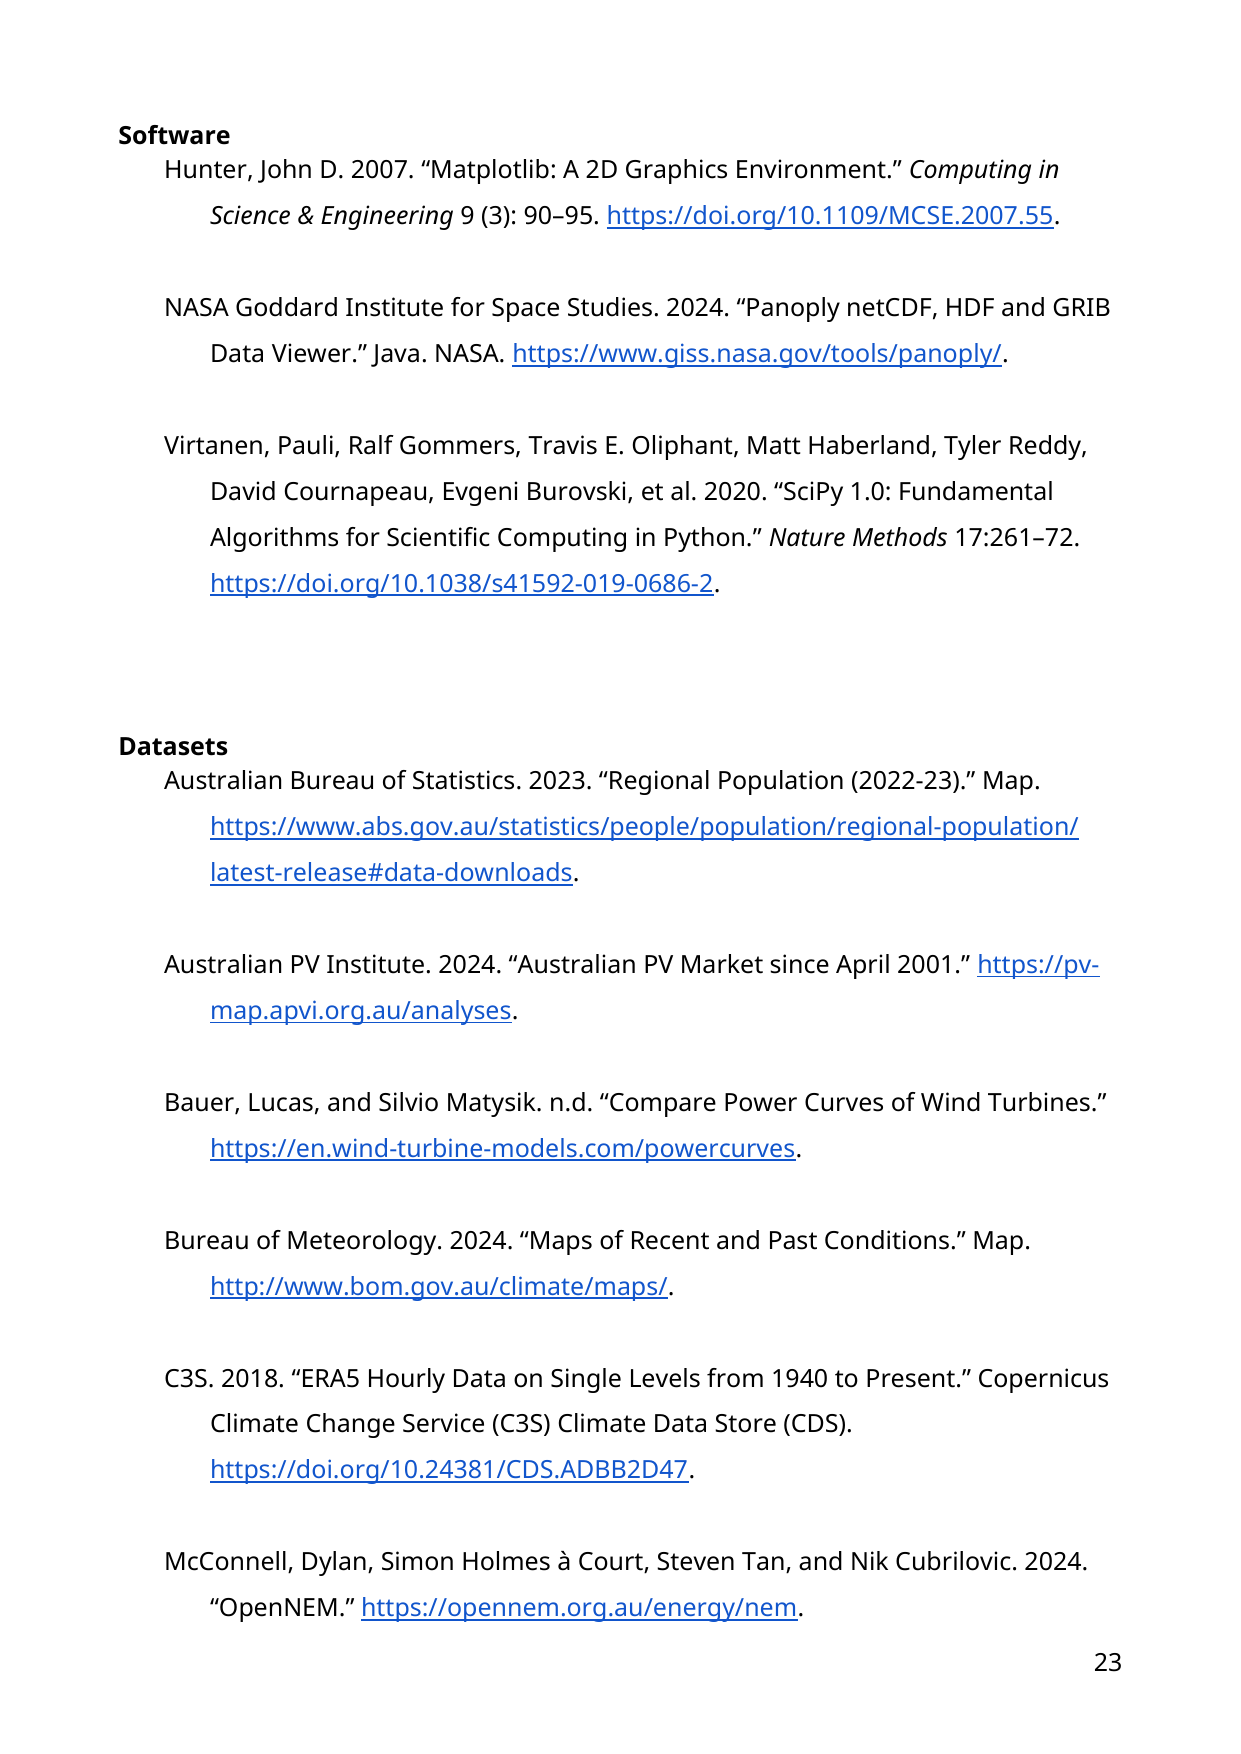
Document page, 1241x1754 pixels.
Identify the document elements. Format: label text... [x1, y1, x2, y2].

text Virtanen, Pauli, Ralf Gommers, Travis E. Oliphant, Matt Haberland, Tyler Reddy, David Cournapeau, Evgeni Burovski, et al. 2020. “SciPy 1.0: Fundamental Algorithms for Scientific Computing in Python.” Nature Methods 17:261–72. https://doi.org/10.1038/s41592-019-0686-2. [164, 428, 1122, 599]
text C3S. 2018. “ERA5 Hourly Data on Single Levels from 1940 to Present.” Copernicus Climate Change Service (C3S) Climate Data Store (CDS). https://doi.org/10.24381/CDS.ADBB2D47. [164, 1360, 1122, 1486]
text Bureau of Meteorology. 2024. “Maps of Recent and Past Conditions.” Map. http://www.bom.gov.au/climate/maps/. [164, 1222, 1122, 1302]
text Australian PV Institute. 2024. “Australian PV Market since April 2001.” https://pv-map.apvi.org.au/analyses. [164, 947, 1122, 1027]
text Hunter, John D. 2007. “Matplotlib: A 2D Graphics Environment.” Computing in Science & Engineering 9 (3): 90–95. https://doi.org/10.1109/MCSE.2007.55. [164, 152, 1122, 232]
text Bauer, Lucas, and Silvio Matysik. n.d. “Compare Power Curves of Wind Turbines.” https://en.wind-turbine-models.com/powercurves. [164, 1084, 1122, 1164]
text NASA Goddard Institute for Space Studies. 2024. “Panoply netCDF, HDF and GRIB Data Viewer.” Java. NASA. https://www.giss.nasa.gov/tools/panoply/. [164, 290, 1122, 370]
text McConnell, Dylan, Simon Holmes à Court, Steven Tan, and Nik Cubrilovic. 2024. “OpenNEM.” https://opennem.org.au/energy/nem. [164, 1544, 1122, 1624]
subtitle Datasets [118, 729, 1122, 763]
text Australian Bureau of Statistics. 2023. “Regional Population (2022-23).” Map. https://www.abs.gov.au/statistics/people/population/regional-population/latest-release#data-downloads. [164, 763, 1122, 889]
subtitle Software [118, 118, 1122, 152]
